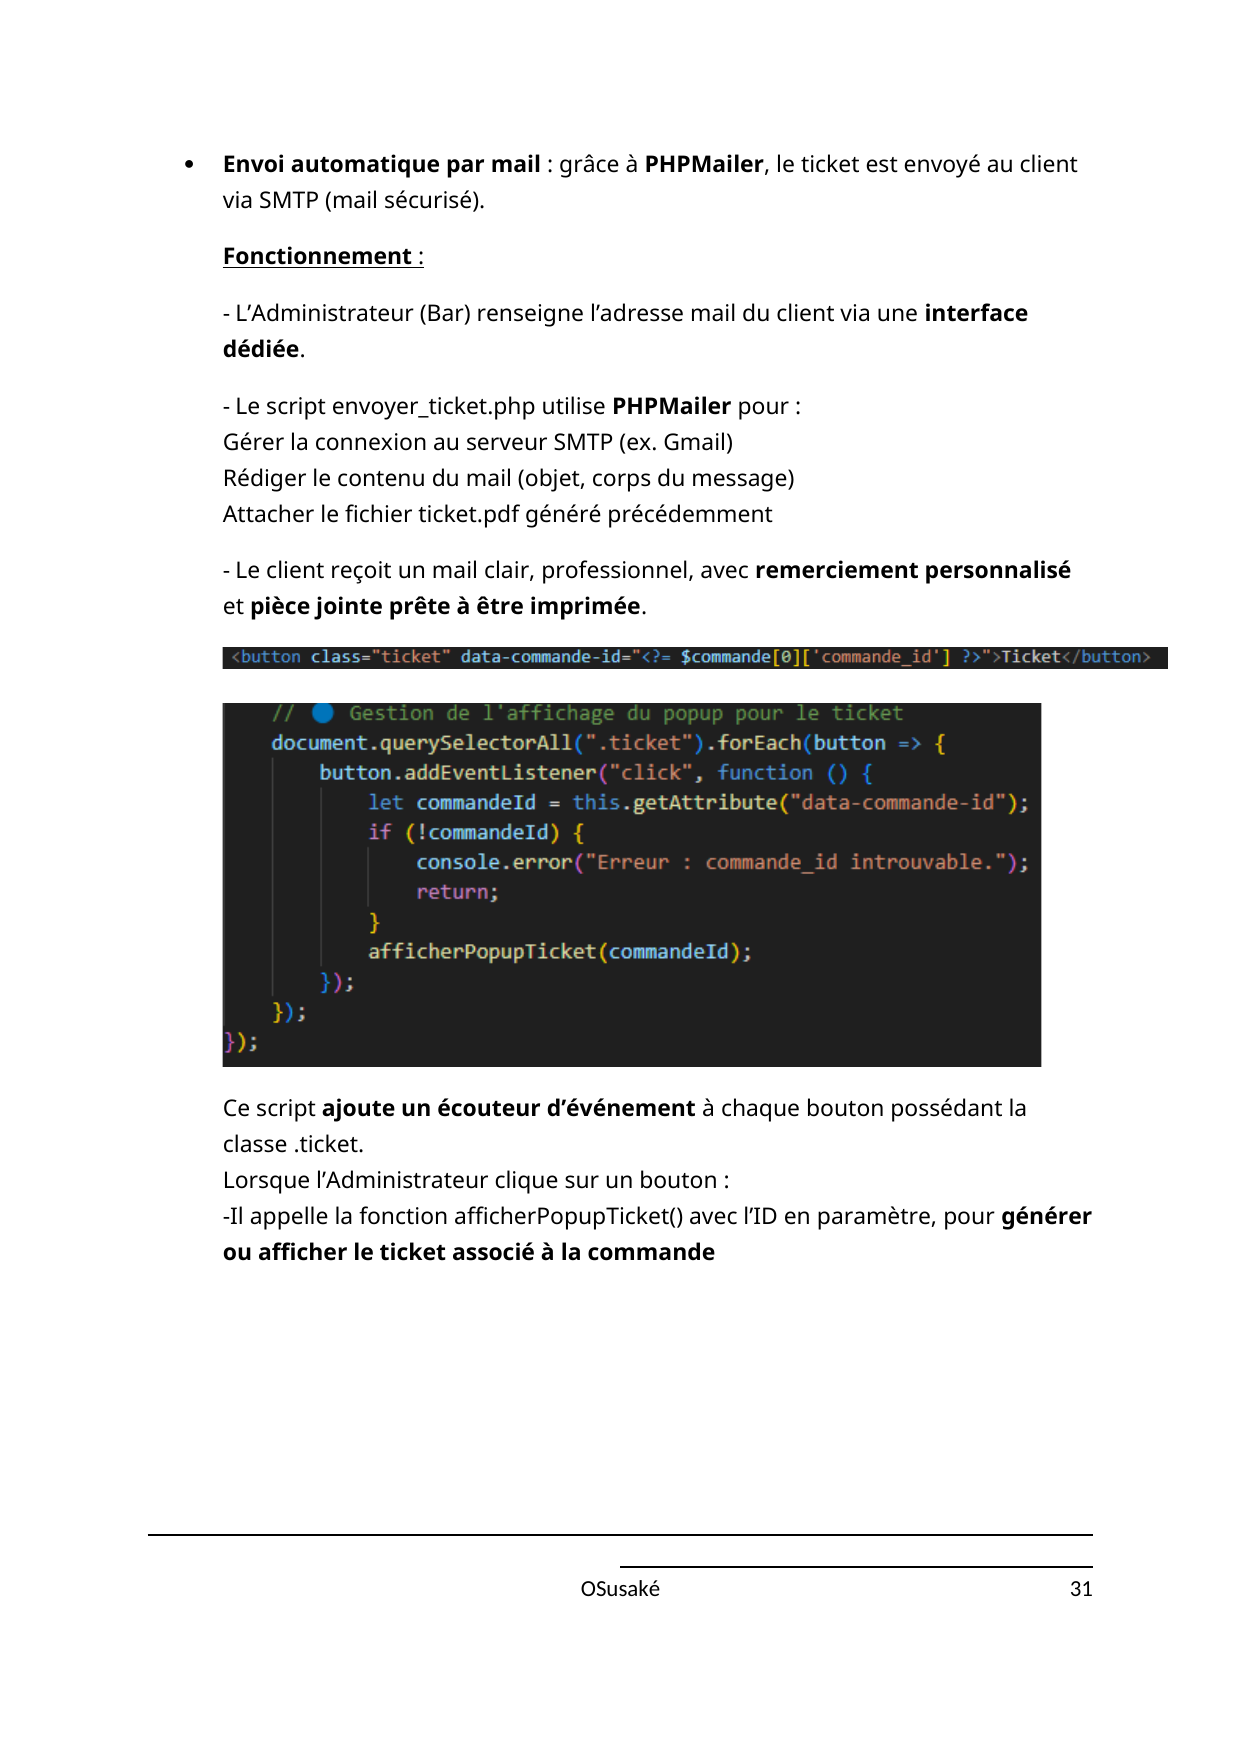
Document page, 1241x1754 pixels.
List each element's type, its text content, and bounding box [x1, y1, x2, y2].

text - Le client reçoit un mail clair, professionnel, avec remerciement personnalisé et pièce jointe prête à être imprimée. [223, 554, 1093, 622]
text Ce script ajoute un écouteur d’événement à chaque bouton possédant la classe .ticket. Lorsque l’Administrateur clique sur un bouton : -Il appelle la fonction afficherPopupTicket() avec l’ID en paramètre, pour générer ou afficher le ticket associé à la commande [223, 1092, 1093, 1267]
text - L’Administrateur (Bar) renseigne l’adresse mail du client via une interface dédiée. [223, 297, 1093, 364]
list Envoi automatique par mail : grâce à PHPMailer, le ticket est envoyé au client via SMTP (mail sécurisé). [185, 148, 1093, 215]
picture [222, 703, 1042, 1067]
picture [222, 647, 1168, 669]
text - Le script envoyer_ticket.php utilise PHPMailer pour : Gérer la connexion au serveur SMTP (ex. Gmail) Rédiger le contenu du mail (objet, corps du message) Attacher le fichier ticket.pdf généré précédemment [223, 390, 1093, 529]
text Fonctionnement : [223, 240, 1093, 272]
